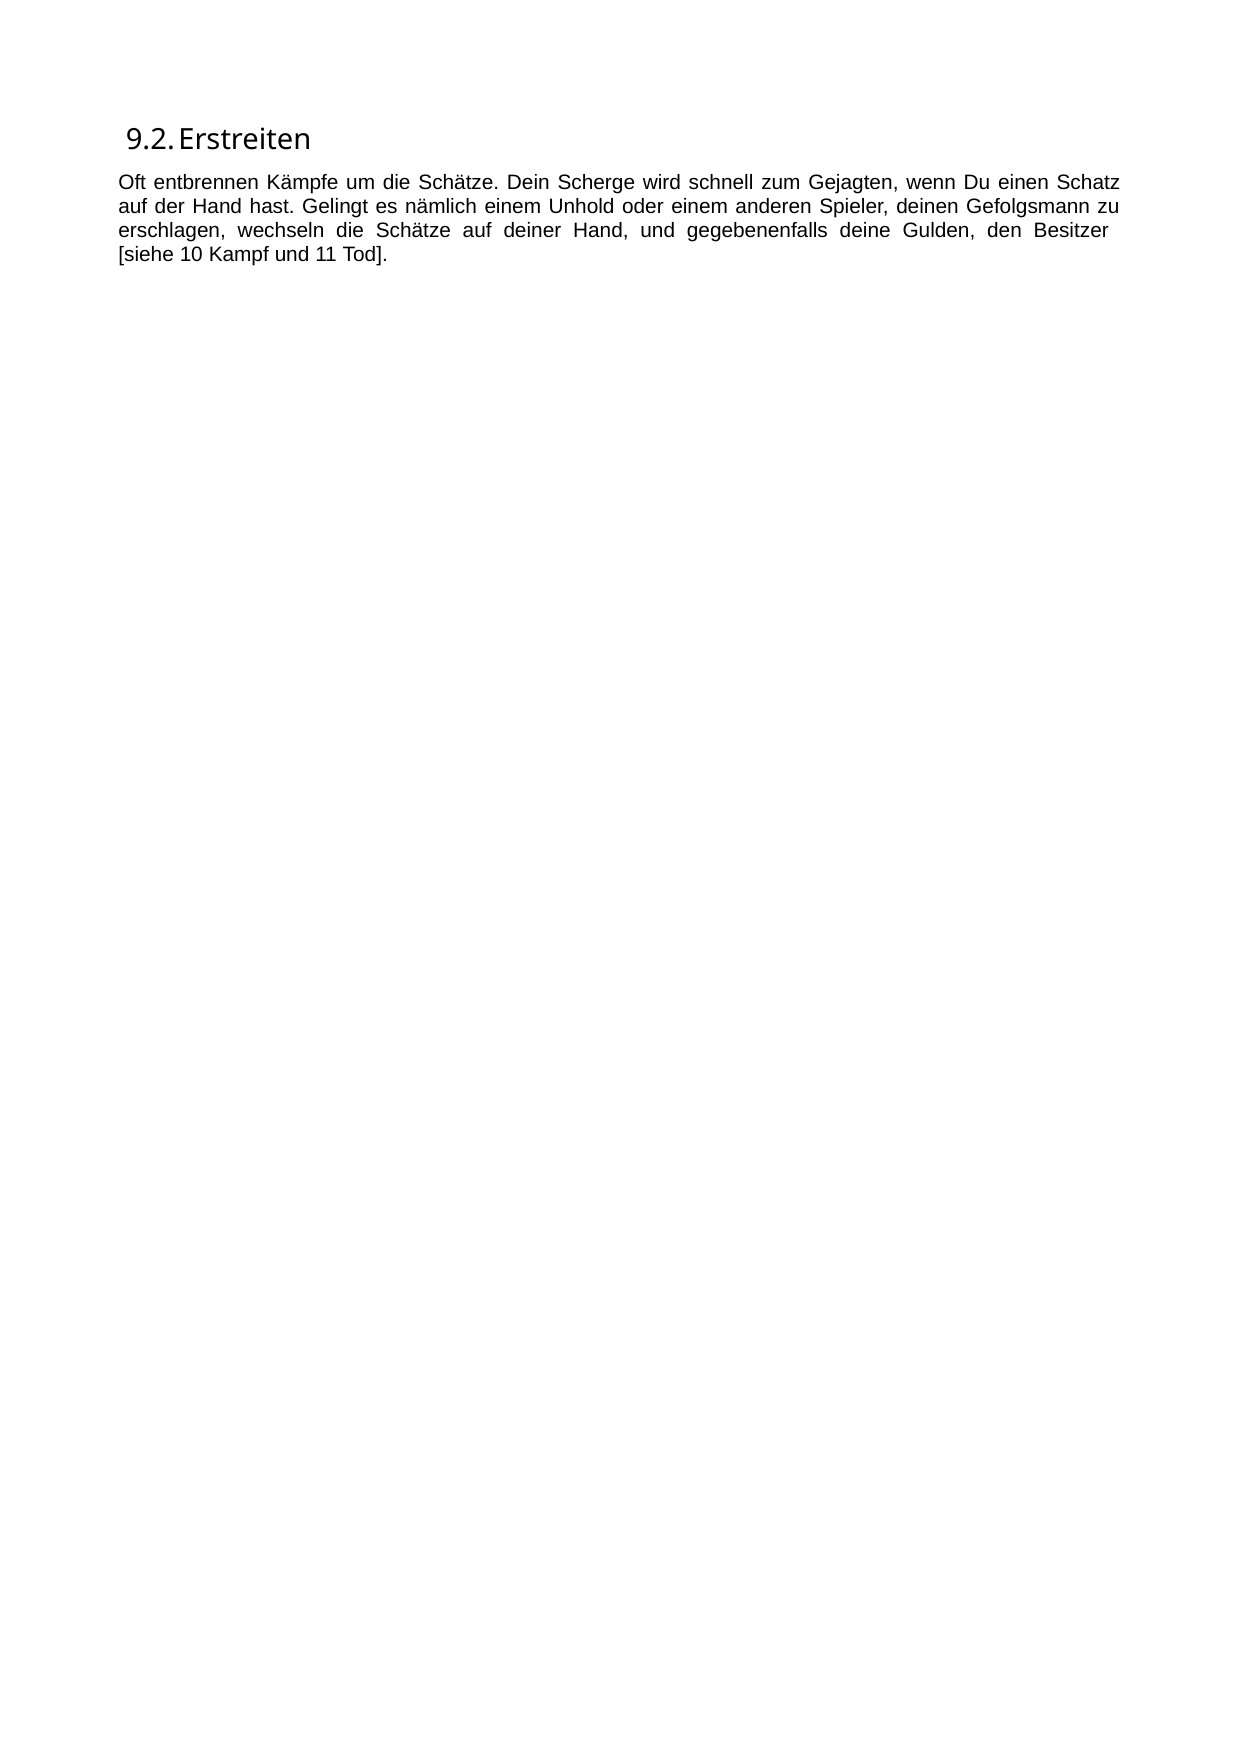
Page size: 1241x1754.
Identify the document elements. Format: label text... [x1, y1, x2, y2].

subtitle Erstreiten [118, 118, 1122, 158]
text Oft entbrennen Kämpfe um die Schätze. Dein Scherge wird schnell zum Gejagten, wenn Du einen Schatz auf der Hand hast. Gelingt es nämlich einem Unhold oder einem anderen Spieler, deinen Gefolgsmann zu erschlagen, wechseln die Schätze auf deiner Hand, und gegebenenfalls deine Gulden, den Besitzer [siehe 10. Kampf und 11. Tod]. [118, 170, 1122, 266]
